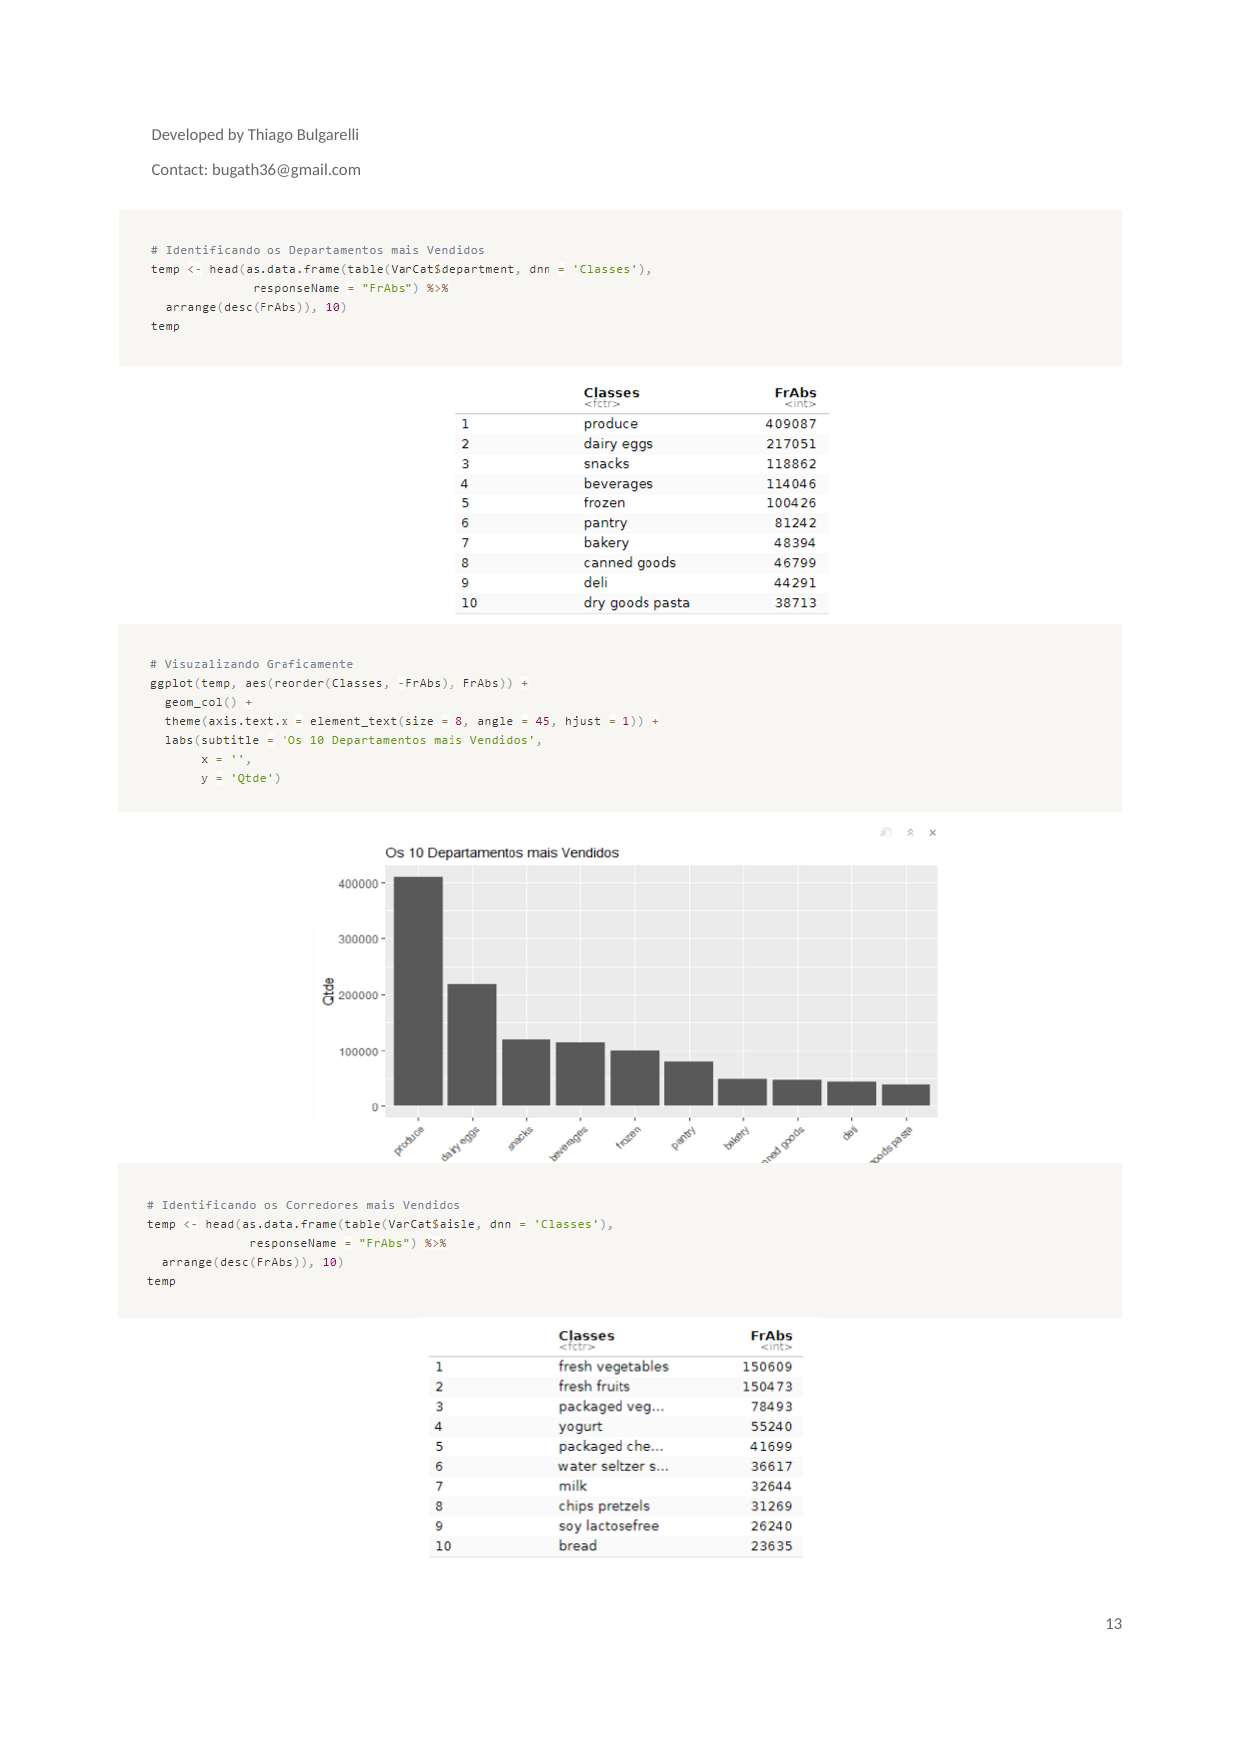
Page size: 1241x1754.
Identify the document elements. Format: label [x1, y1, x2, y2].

picture [118, 210, 1123, 366]
picture [118, 624, 1123, 812]
picture [118, 823, 1123, 1318]
